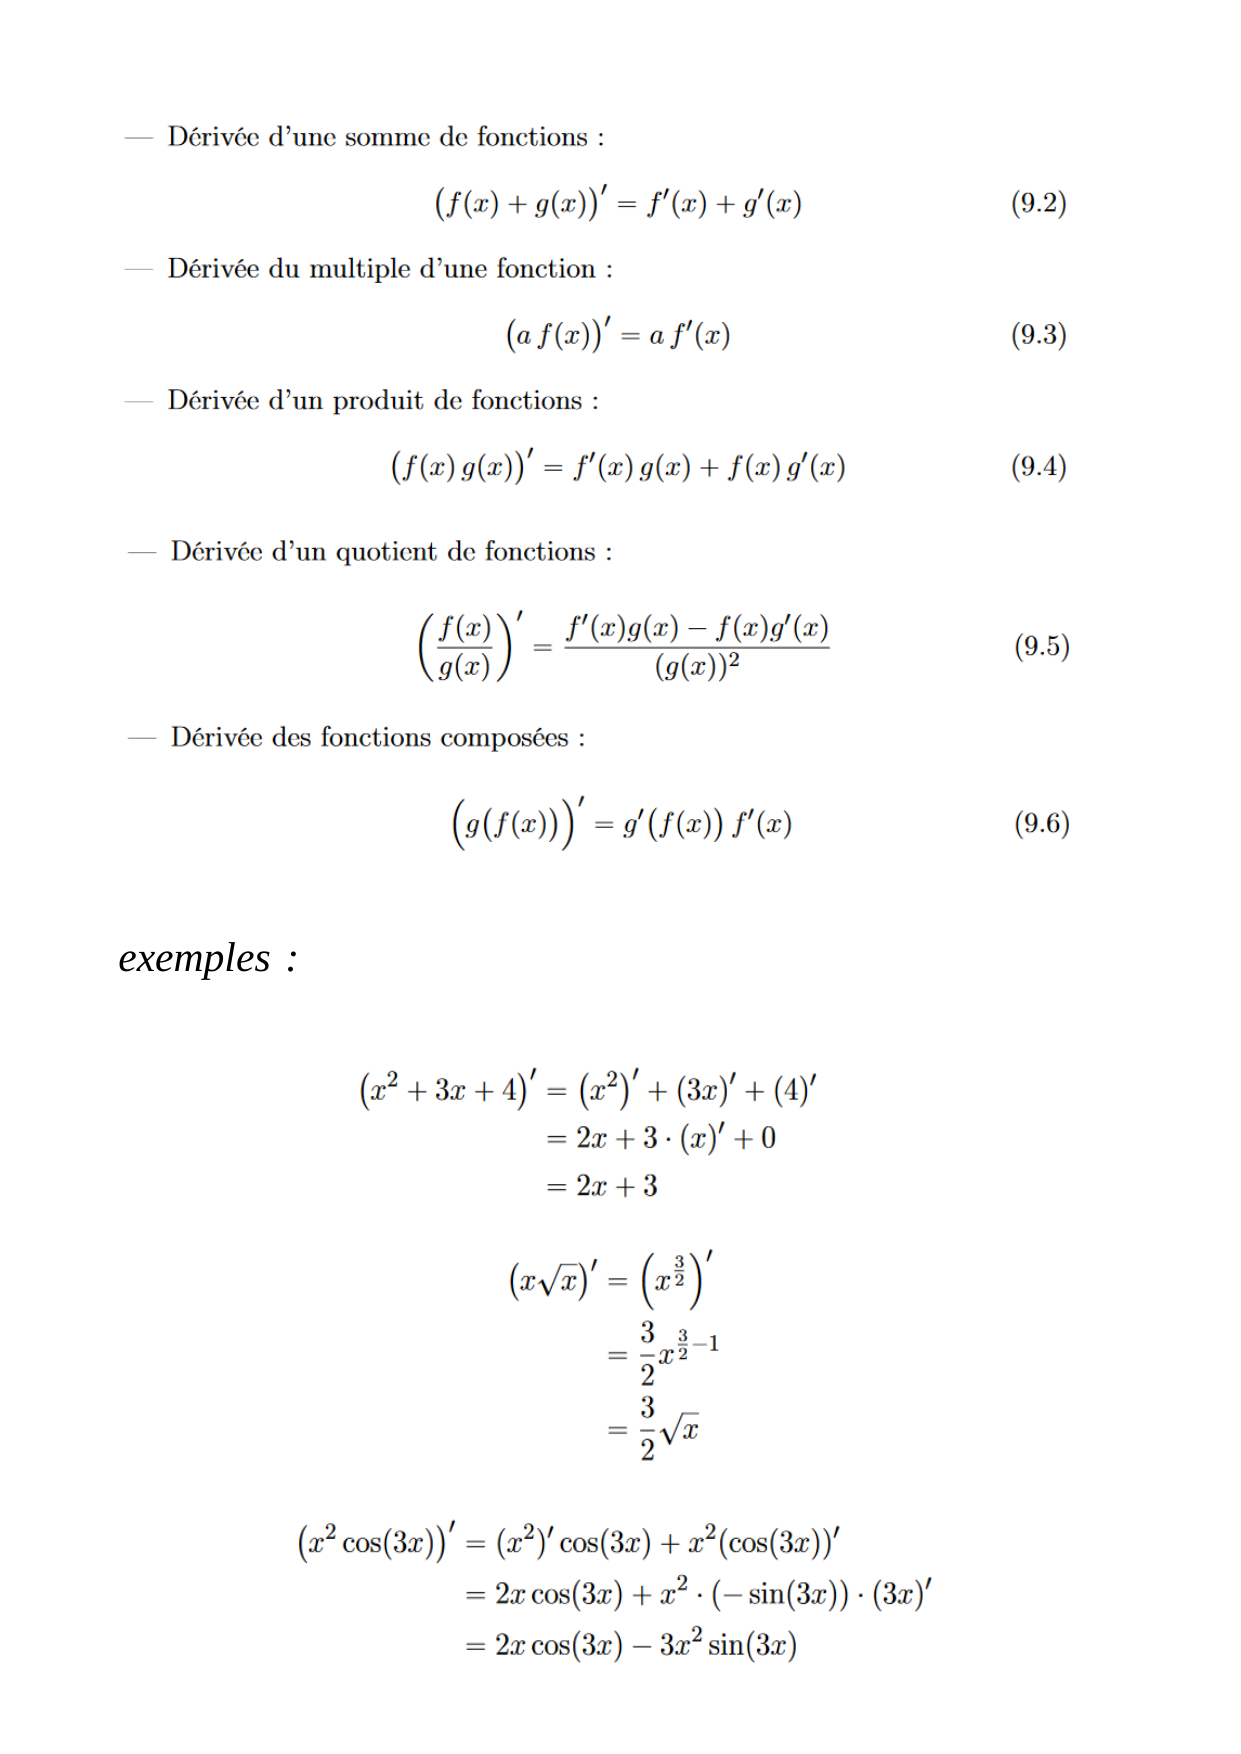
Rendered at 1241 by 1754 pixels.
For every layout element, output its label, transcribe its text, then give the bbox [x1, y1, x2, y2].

text exemples : [118, 933, 1122, 981]
